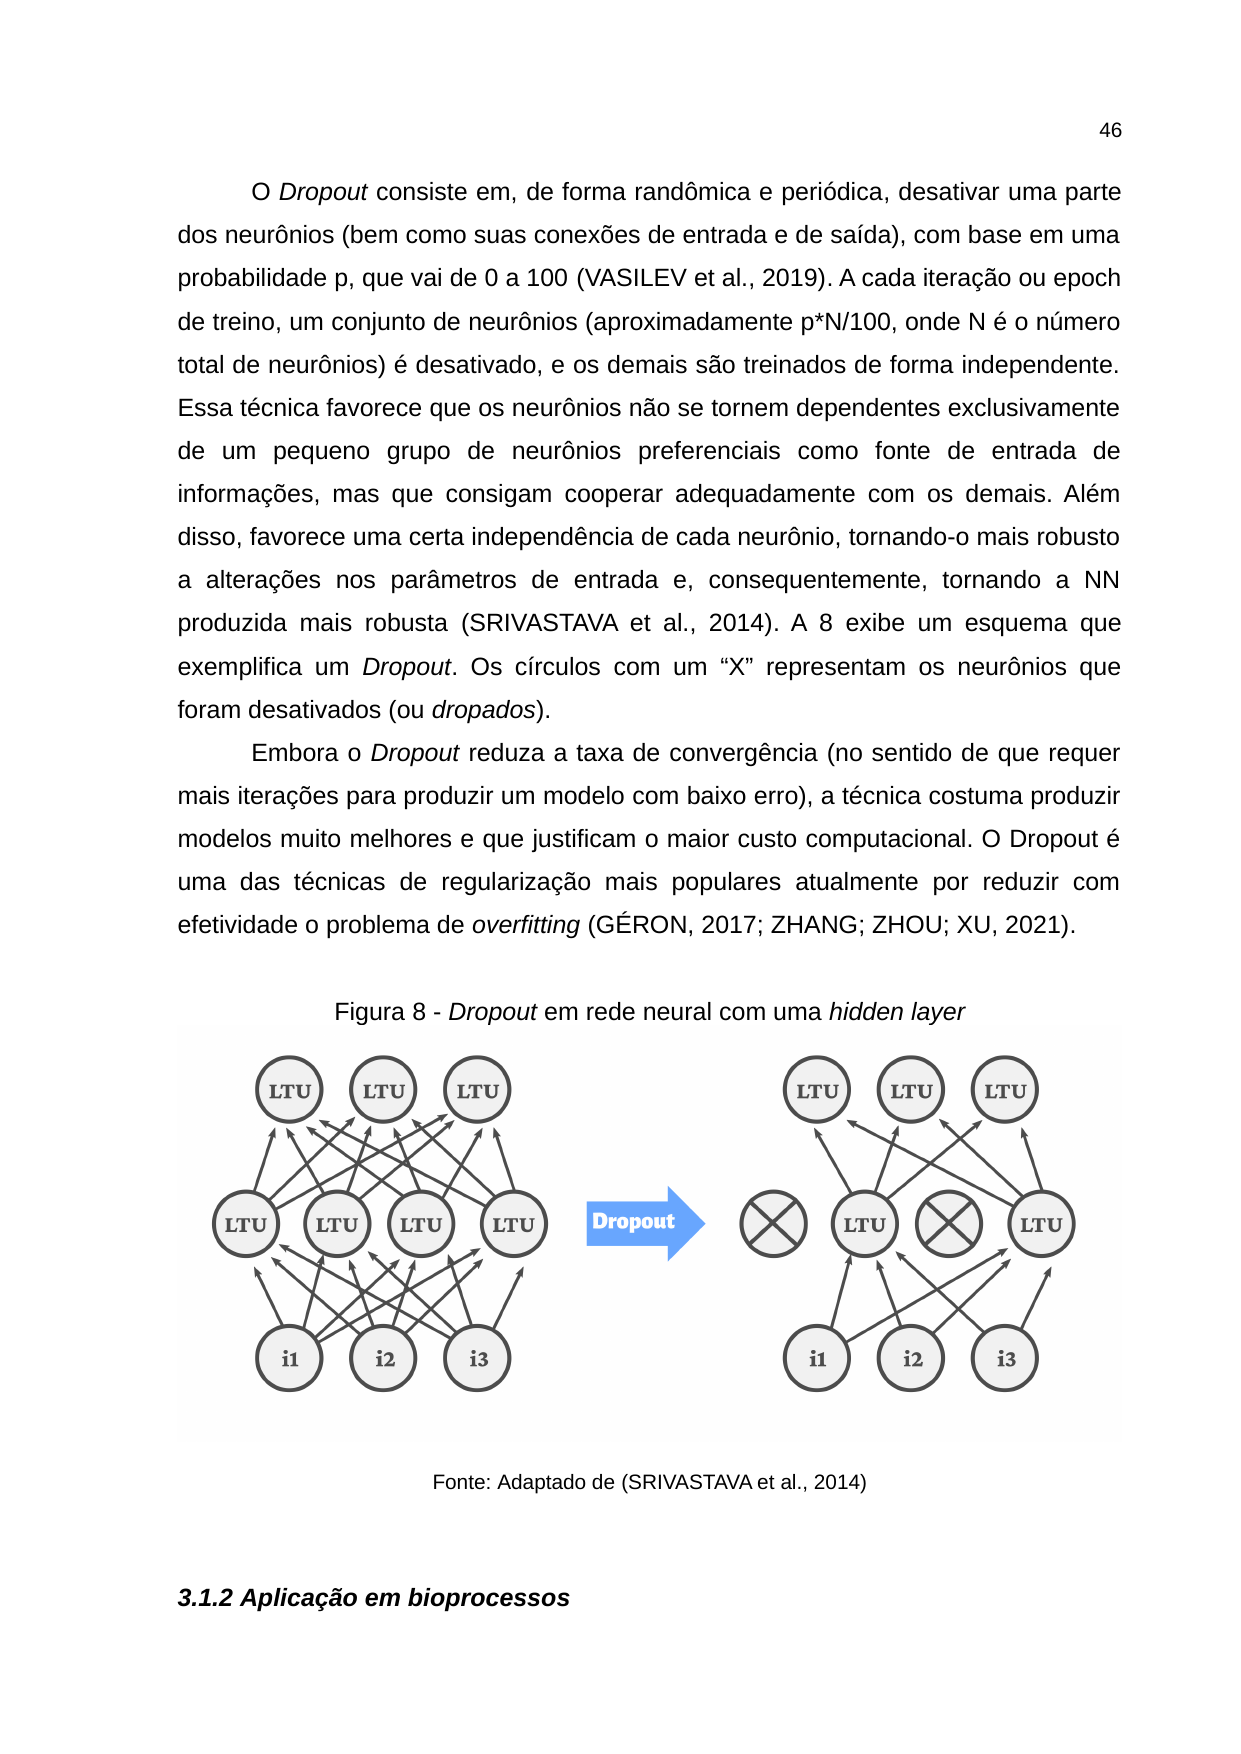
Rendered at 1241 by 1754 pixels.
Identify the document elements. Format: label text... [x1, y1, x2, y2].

text Fonte: Adaptado de (SRIVASTAVA et al., 2014) [177, 1470, 1122, 1494]
text Embora o Dropout reduza a taxa de convergência (no sentido de que requer mais iterações para produzir um modelo com baixo erro), a técnica costuma produzir modelos muito melhores e que justificam o maior custo computacional. O Dropout é uma das técnicas de regularização mais populares atualmente por reduzir com efetividade o problema de overfitting (GÉRON, 2017; ZHANG; ZHOU; XU, 2021). [177, 738, 1122, 939]
picture [177, 1025, 1123, 1442]
text Figura 8 - Dropout em rede neural com uma hidden layer [177, 996, 1122, 1025]
text O Dropout consiste em, de forma randômica e periódica, desativar uma parte dos neurônios (bem como suas conexões de entrada e de saída), com base em uma probabilidade p, que vai de 0 a 100 (VASILEV et al., 2019). A cada iteração ou epoch de treino, um conjunto de neurônios (aproximadamente p*N/100, onde N é o número total de neurônios) é desativado, e os demais são treinados de forma independente. Essa técnica favorece que os neurônios não se tornem dependentes exclusivamente de um pequeno grupo de neurônios preferenciais como fonte de entrada de informações, mas que consigam cooperar adequadamente com os demais. Além disso, favorece uma certa independência de cada neurônio, tornando-o mais robusto a alterações nos parâmetros de entrada e, consequentemente, tornando a NN produzida mais robusta (SRIVASTAVA et al., 2014). A Figura 8 exibe um esquema que exemplifica um Dropout. Os círculos com um “X” representam os neurônios que foram desativados (ou dropados). [177, 177, 1122, 723]
subtitle Aplicação em bioprocessos [177, 1582, 1122, 1611]
